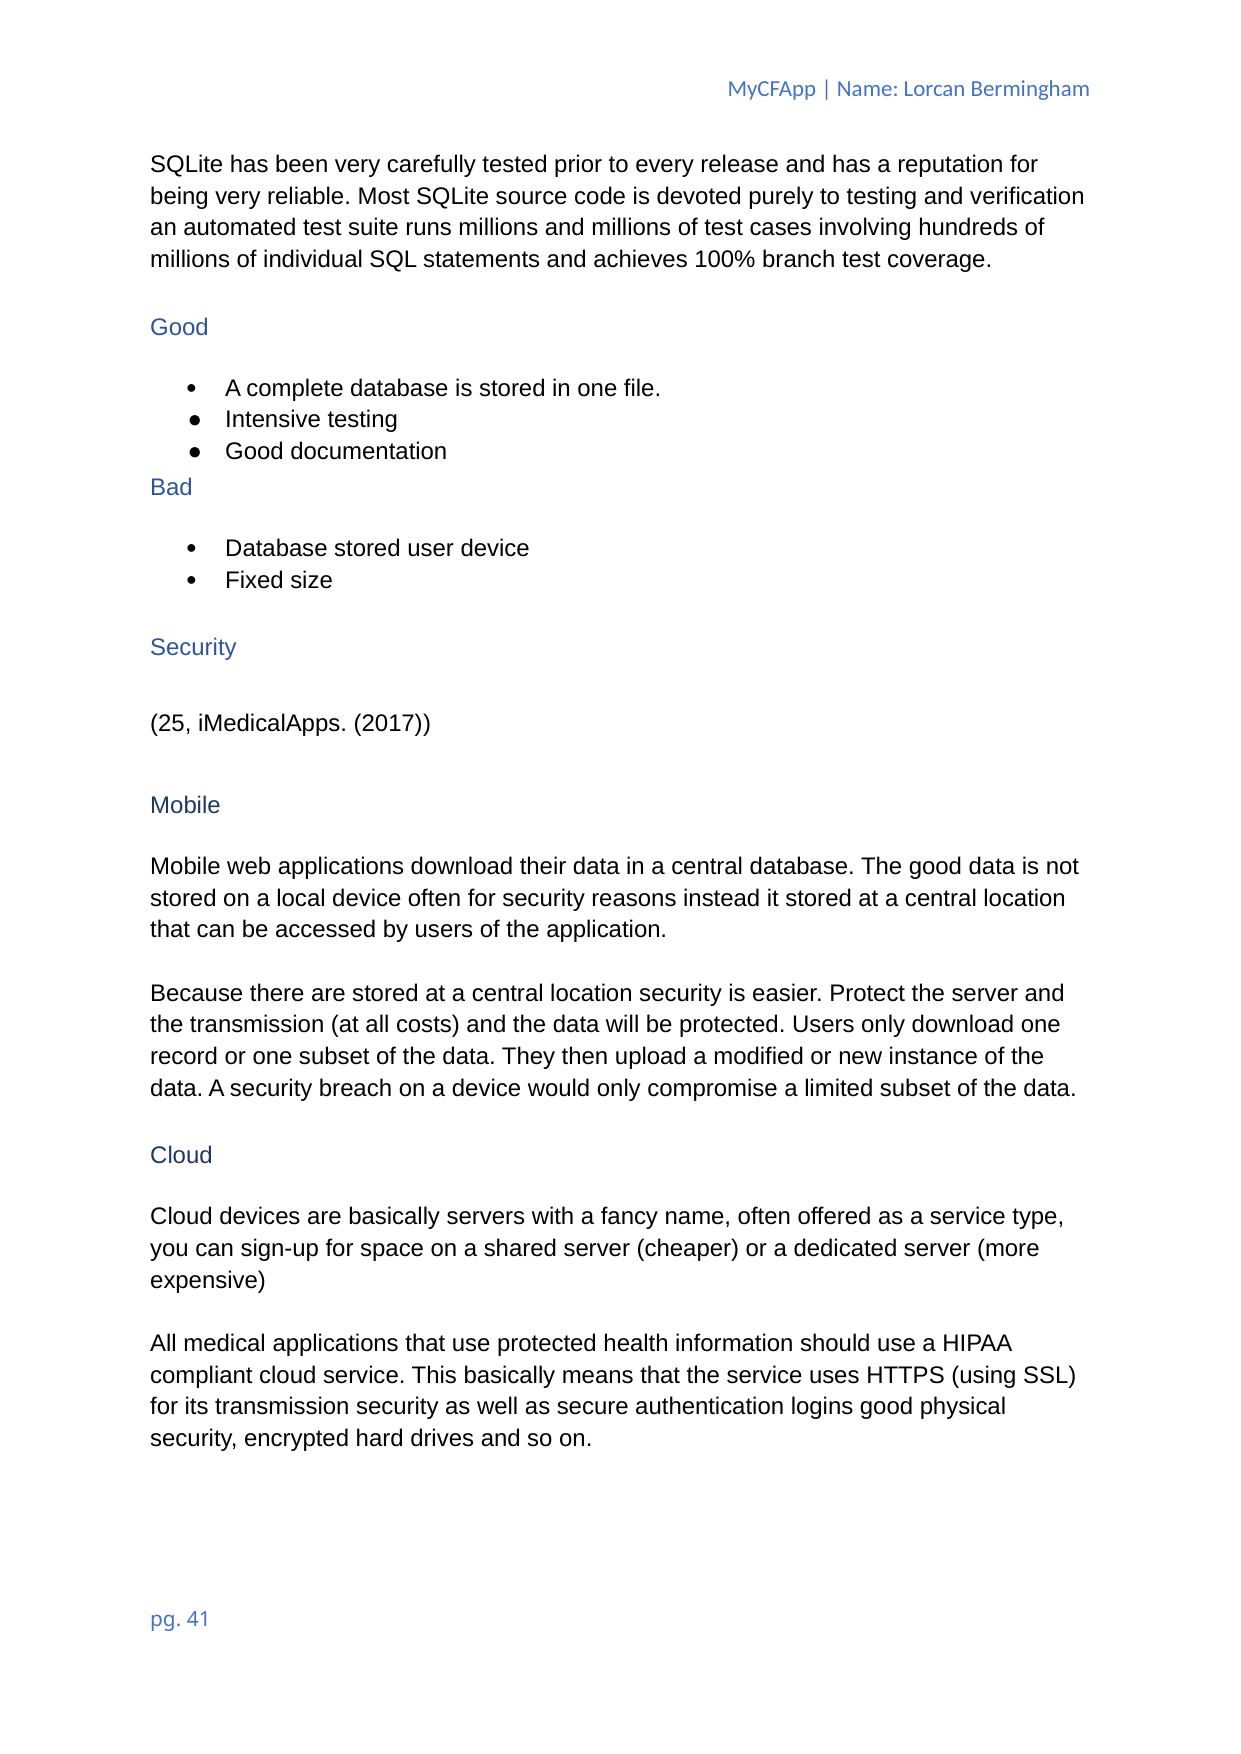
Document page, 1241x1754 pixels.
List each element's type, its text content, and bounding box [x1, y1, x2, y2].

list Good documentation [187, 437, 1090, 464]
text All medical applications that use protected health information should use a HIPAA compliant cloud service. This basically means that the service uses HTTPS (using SSL) for its transmission security as well as secure authentication logins good physical security, encrypted hard drives and so on. [150, 1329, 1090, 1451]
list Fixed size [187, 566, 1090, 593]
list A complete database is stored in one file. [187, 374, 1090, 401]
text (25, iMedicalApps. (2017)) [150, 709, 1090, 736]
text Cloud devices are basically servers with a fancy name, often offered as a service type, you can sign-up for space on a shared server (cheaper) or a dedicated server (more expensive) [150, 1202, 1090, 1293]
text SQLite has been very carefully tested prior to every release and has a reputation for being very reliable. Most SQLite source code is devoted purely to testing and verification an automated test suite runs millions and millions of test cases involving hundreds of millions of individual SQL statements and achieves 100% branch test coverage. [150, 150, 1090, 273]
subtitle Mobile [150, 791, 1090, 818]
text Because there are stored at a central location security is easier. Protect the server and the transmission (at all costs) and the data will be protected. Users only download one record or one subset of the data. They then upload a modified or new instance of the data. A security breach on a device would only compromise a limited subset of the data. [150, 978, 1090, 1101]
subtitle Bad [150, 473, 1090, 500]
subtitle Cloud [150, 1141, 1090, 1169]
subtitle Security [150, 633, 1090, 661]
text Mobile web applications download their data in a central database. The good data is not stored on a local device often for security reasons instead it stored at a central location that can be accessed by users of the application. [150, 852, 1090, 943]
list Database stored user device [187, 534, 1090, 562]
subtitle Good [150, 312, 1090, 340]
list Intensive testing [187, 405, 1090, 433]
